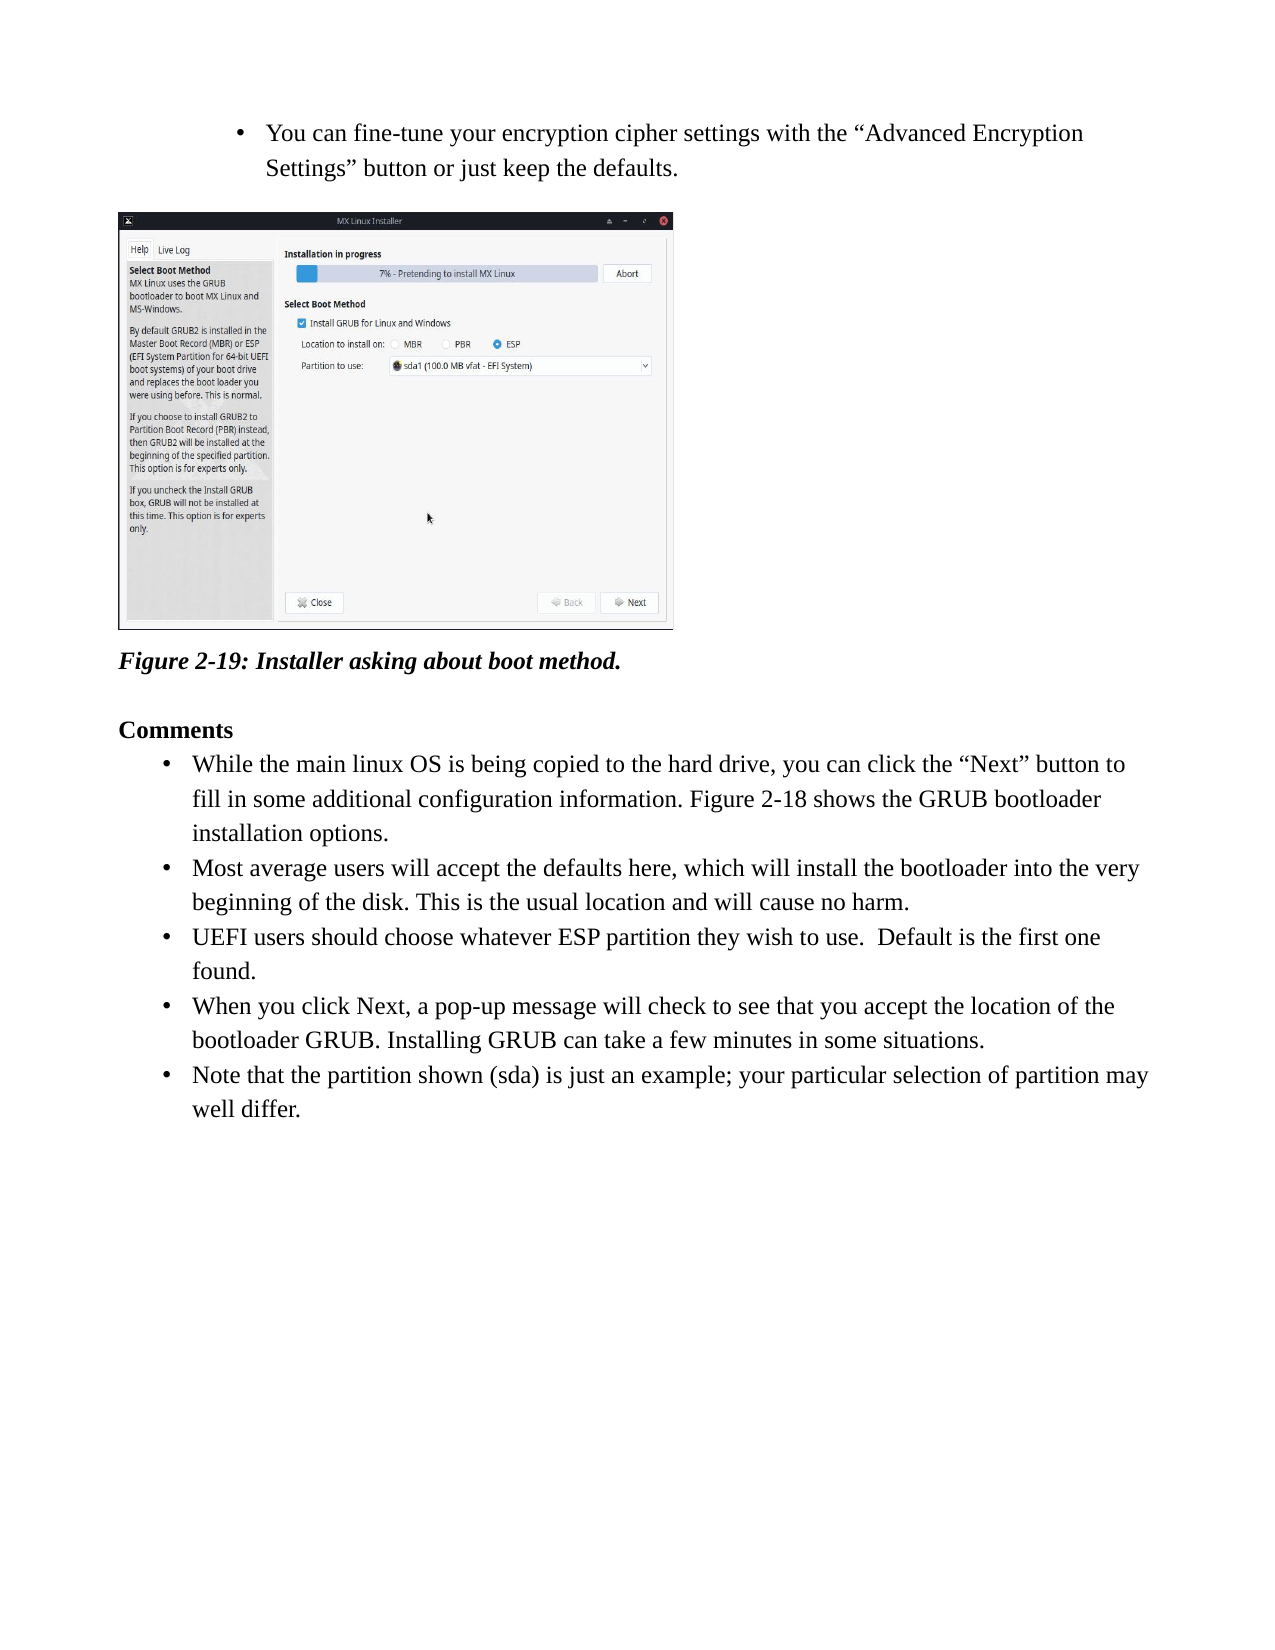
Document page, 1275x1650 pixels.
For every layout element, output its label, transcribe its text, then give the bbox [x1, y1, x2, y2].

list Note that the partition shown (sda) is just an example; your particular selection of partition may well differ. [162, 1060, 1157, 1123]
list UEFI users should choose whatever ESP partition they wish to use. Default is the first one found. [162, 922, 1157, 985]
list While the main linux OS is being copied to the hard drive, you can click the “Next” button to fill in some additional configuration information. Figure 2-18 shows the GRUB bootloader installation options. [162, 749, 1157, 847]
text Figure 2-19: Installer asking about boot method. [118, 646, 1157, 675]
text Comments [118, 715, 1157, 744]
list Most average users will accept the defaults here, which will install the bootloader into the very beginning of the disk. This is the usual location and will cause no harm. [162, 853, 1157, 916]
list When you click Next, a pop-up message will check to see that you accept the location of the bootloader GRUB. Installing GRUB can take a few minutes in some situations. [162, 991, 1157, 1054]
picture [118, 212, 674, 630]
list You can fine-tune your encryption cipher settings with the “Advanced Encryption Settings” button or just keep the defaults. [236, 118, 1157, 181]
